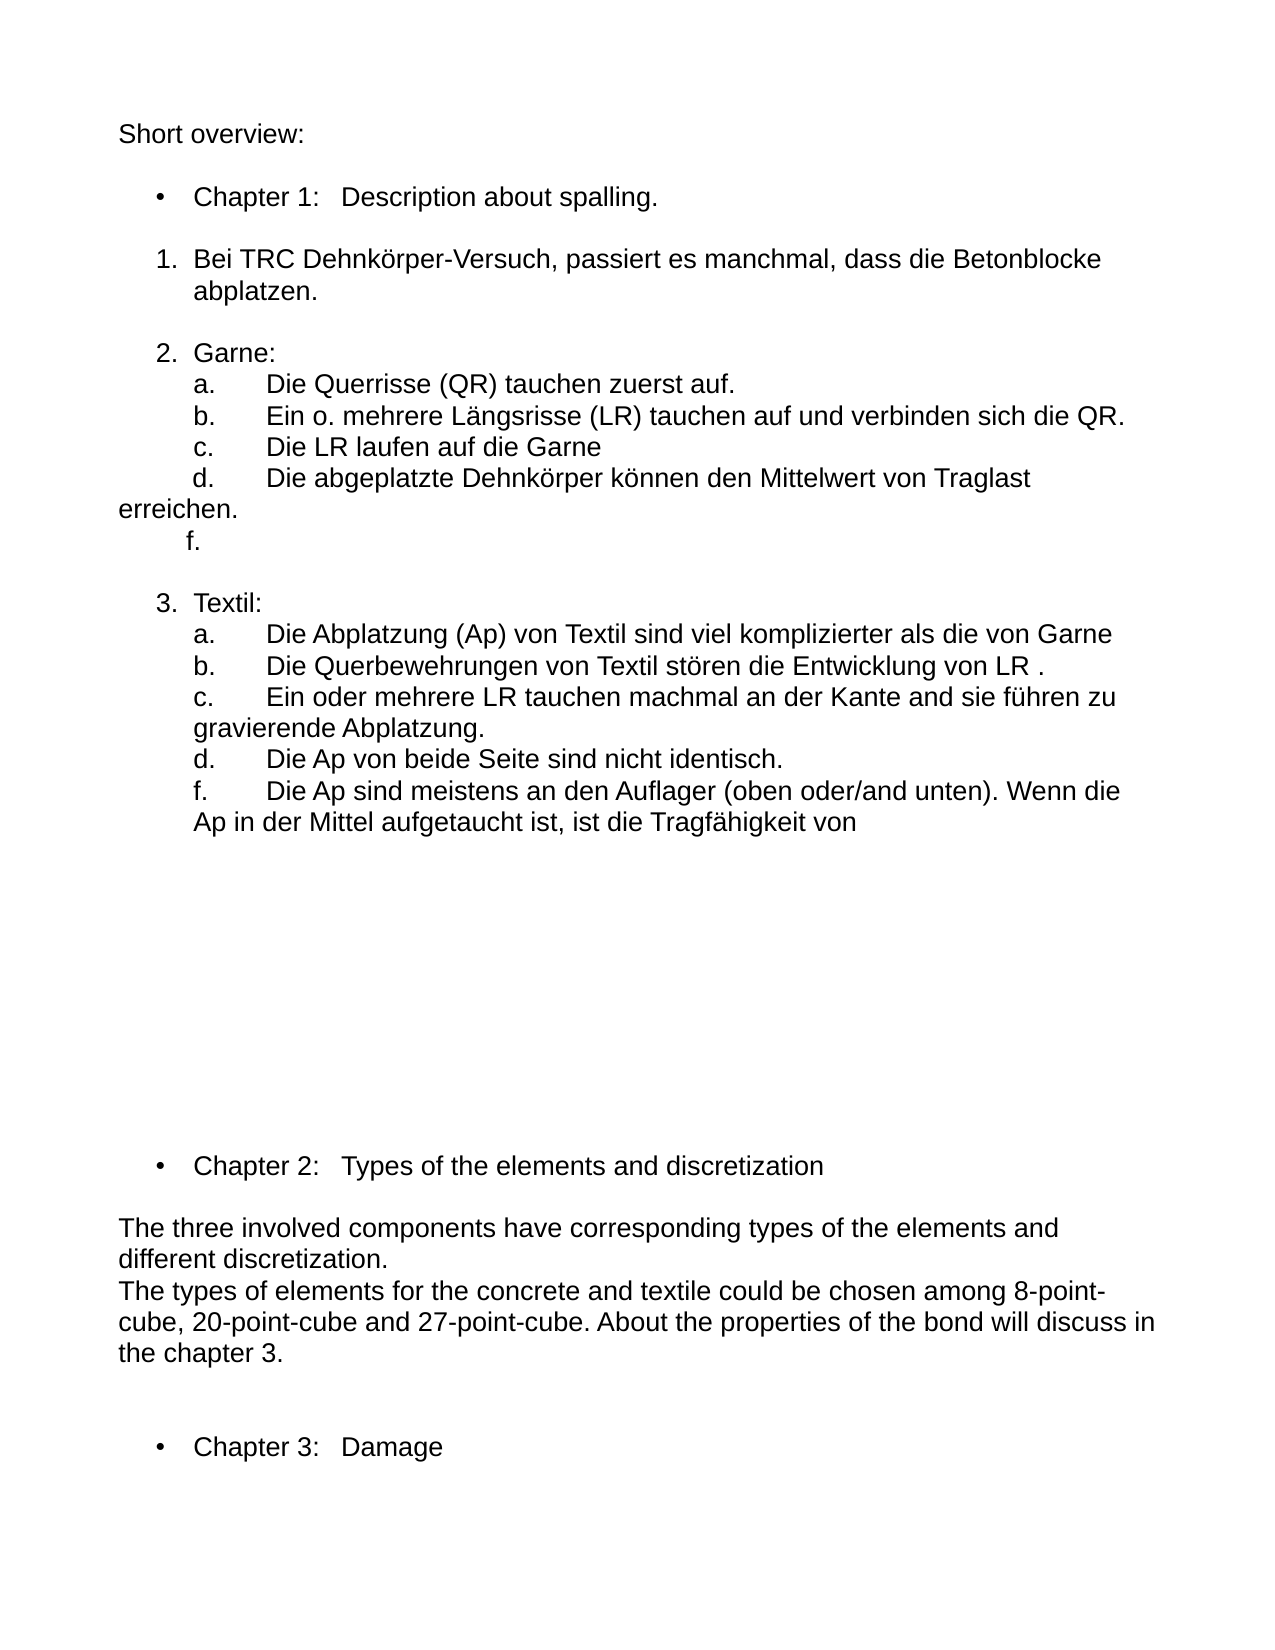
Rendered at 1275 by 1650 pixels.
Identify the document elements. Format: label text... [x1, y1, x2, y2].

list Chapter 1: Description about spalling. [156, 181, 1157, 212]
list a. Die Querrisse (QR) tauchen zuerst auf. [156, 368, 1157, 399]
list Bei TRC Dehnkörper-Versuch, passiert es manchmal, dass die Betonblocke abplatzen. [156, 243, 1157, 306]
list f. Die Ap sind meistens an den Auflager (oben oder/and unten). Wenn die Ap in der Mittel aufgetaucht ist, ist die Tragfähigkeit von [156, 774, 1157, 837]
list Chapter 3: Damage [156, 1431, 1157, 1462]
list c. Ein oder mehrere LR tauchen machmal an der Kante and sie führen zu gravierende Abplatzung. [156, 681, 1157, 743]
list Textil: [156, 587, 1157, 618]
list Garne: [156, 337, 1157, 368]
text The types of elements for the concrete and textile could be chosen among 8-point-cube, 20-point-cube and 27-point-cube. About the properties of the bond will discuss in the chapter 3. [118, 1274, 1157, 1368]
text Short overview: [118, 118, 1157, 149]
text d. Die abgeplatzte Dehnkörper können den Mittelwert von Traglast erreichen. [118, 462, 1157, 524]
list a. Die Abplatzung (Ap) von Textil sind viel komplizierter als die von Garne [156, 618, 1157, 649]
text f. [118, 524, 1157, 556]
list d. Die Ap von beide Seite sind nicht identisch. [156, 743, 1157, 774]
list b. Ein o. mehrere Längsrisse (LR) tauchen auf und verbinden sich die QR. [156, 399, 1157, 431]
list b. Die Querbewehrungen von Textil stören die Entwicklung von LR . [156, 649, 1157, 681]
list c. Die LR laufen auf die Garne [156, 431, 1157, 462]
text The three involved components have corresponding types of the elements and different discretization. [118, 1212, 1157, 1274]
list Chapter 2: Types of the elements and discretization [156, 1149, 1157, 1181]
